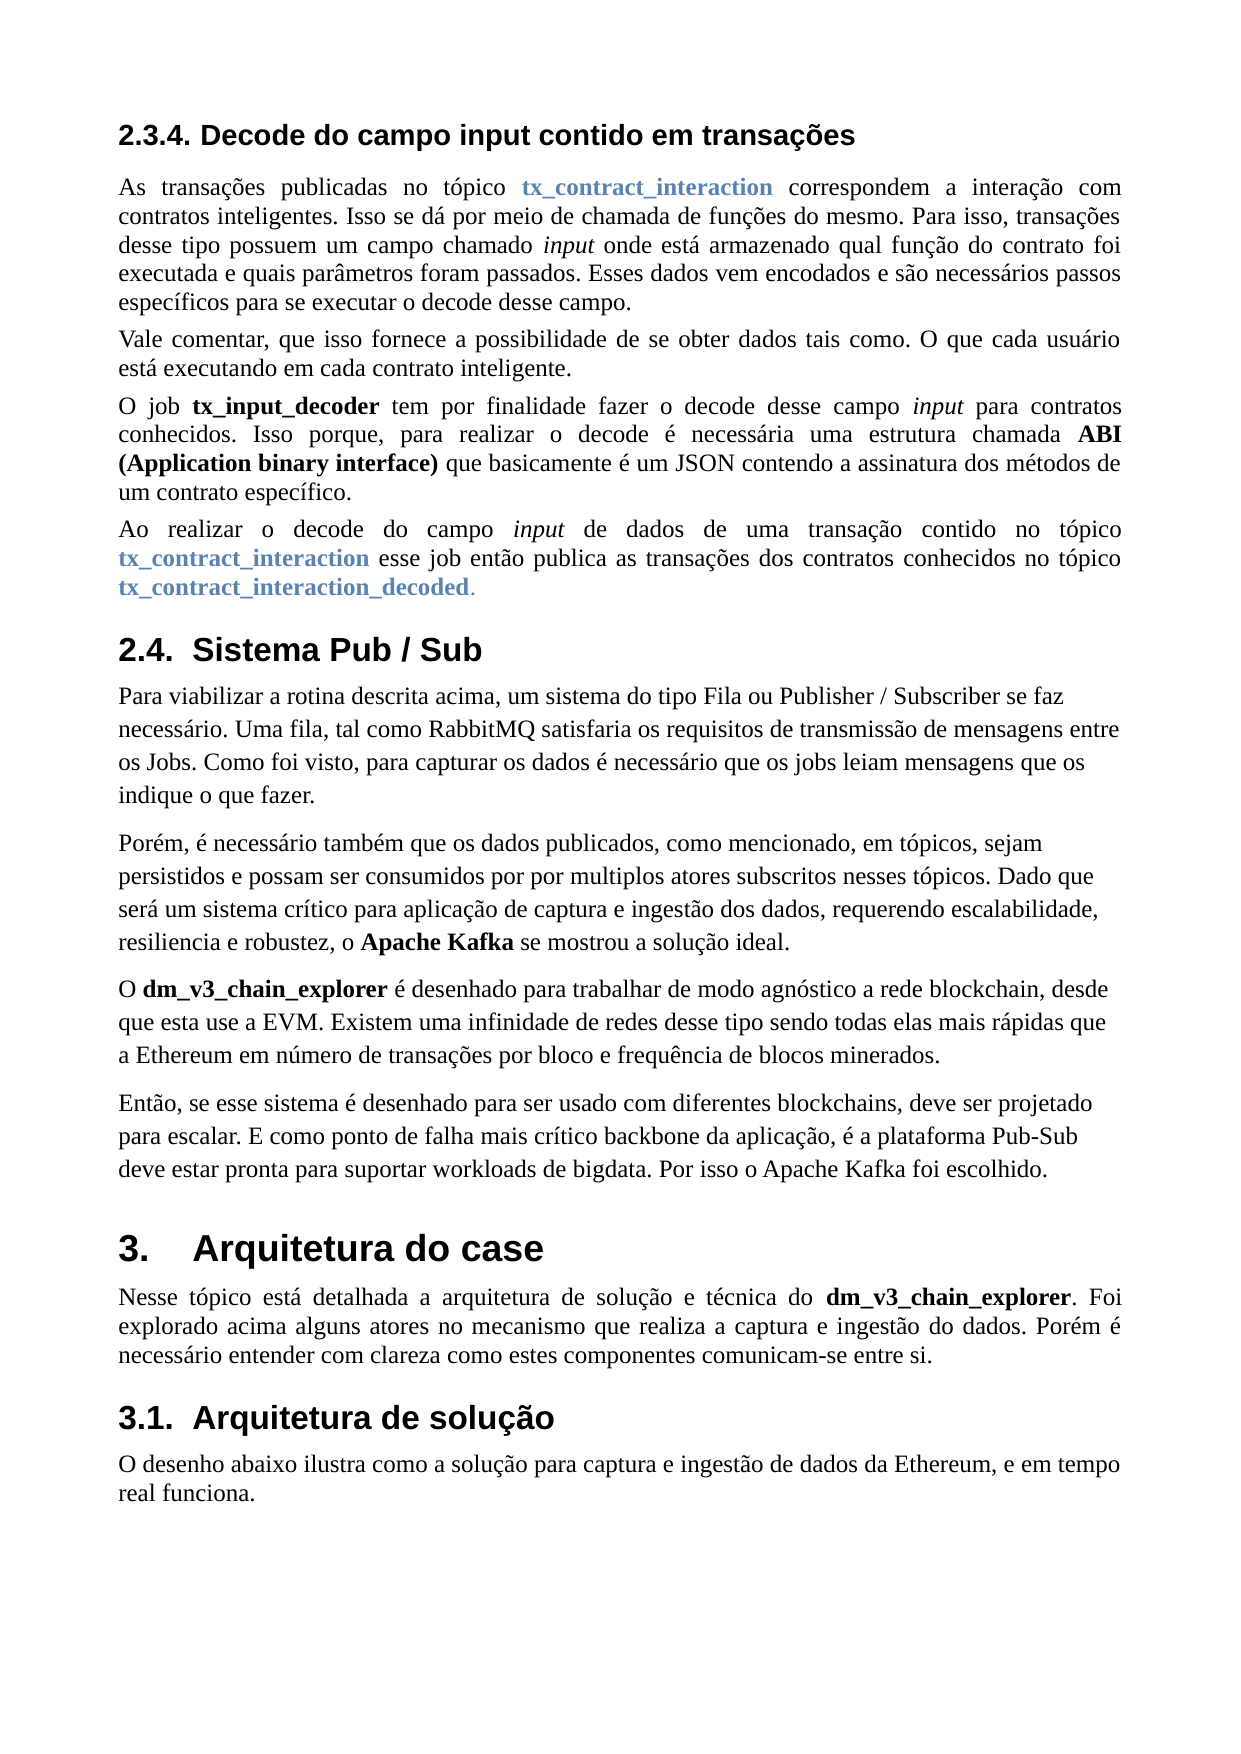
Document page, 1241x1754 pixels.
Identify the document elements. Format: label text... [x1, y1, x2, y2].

text O dm_v3_chain_explorer é desenhado para trabalhar de modo agnóstico a rede blockchain, desde que esta use a EVM. Existem uma infinidade de redes desse tipo sendo todas elas mais rápidas que a Ethereum em número de transações por bloco e frequência de blocos minerados. [118, 974, 1122, 1069]
text O desenho abaixo ilustra como a solução para captura e ingestão de dados da Ethereum, e em tempo real funciona. [118, 1449, 1122, 1506]
text As transações publicadas no tópico tx_contract_interaction correspondem a interação com contratos inteligentes. Isso se dá por meio de chamada de funções do mesmo. Para isso, transações desse tipo possuem um campo chamado input onde está armazenado qual função do contrato foi executada e quais parâmetros foram passados. Esses dados vem encodados e são necessários passos específicos para se executar o decode desse campo. [118, 172, 1122, 316]
subtitle Arquitetura de solução [118, 1398, 1122, 1436]
text Então, se esse sistema é desenhado para ser usado com diferentes blockchains, deve ser projetado para escalar. E como ponto de falha mais crítico backbone da aplicação, é a plataforma Pub-Sub deve estar pronta para suportar workloads de bigdata. Por isso o Apache Kafka foi escolhido. [118, 1088, 1122, 1183]
text O job tx_input_decoder tem por finalidade fazer o decode desse campo input para contratos conhecidos. Isso porque, para realizar o decode é necessária uma estrutura chamada ABI (Application binary interface) que basicamente é um JSON contendo a assinatura dos métodos de um contrato específico. [118, 391, 1122, 506]
text Para viabilizar a rotina descrita acima, um sistema do tipo Fila ou Publisher / Subscriber se faz necessário. Uma fila, tal como RabbitMQ satisfaria os requisitos de transmissão de mensagens entre os Jobs. Como foi visto, para capturar os dados é necessário que os jobs leiam mensagens que os indique o que fazer. [118, 681, 1122, 809]
text Nesse tópico está detalhada a arquitetura de solução e técnica do dm_v3_chain_explorer. Foi explorado acima alguns atores no mecanismo que realiza a captura e ingestão do dados. Porém é necessário entender com clareza como estes componentes comunicam-se entre si. [118, 1282, 1122, 1368]
text Vale comentar, que isso fornece a possibilidade de se obter dados tais como. O que cada usuário está executando em cada contrato inteligente. [118, 324, 1122, 382]
subtitle Arquitetura do case [118, 1227, 1122, 1270]
text Porém, é necessário também que os dados publicados, como mencionado, em tópicos, sejam persistidos e possam ser consumidos por por multiplos atores subscritos nesses tópicos. Dado que será um sistema crítico para aplicação de captura e ingestão dos dados, requerendo escalabilidade, resiliencia e robustez, o Apache Kafka se mostrou a solução ideal. [118, 828, 1122, 956]
text Ao realizar o decode do campo input de dados de uma transação contido no tópico tx_contract_interaction esse job então publica as transações dos contratos conhecidos no tópico tx_contract_interaction_decoded. [118, 514, 1122, 601]
subtitle Decode do campo input contido em transações [118, 118, 1122, 152]
subtitle Sistema Pub / Sub [118, 630, 1122, 668]
